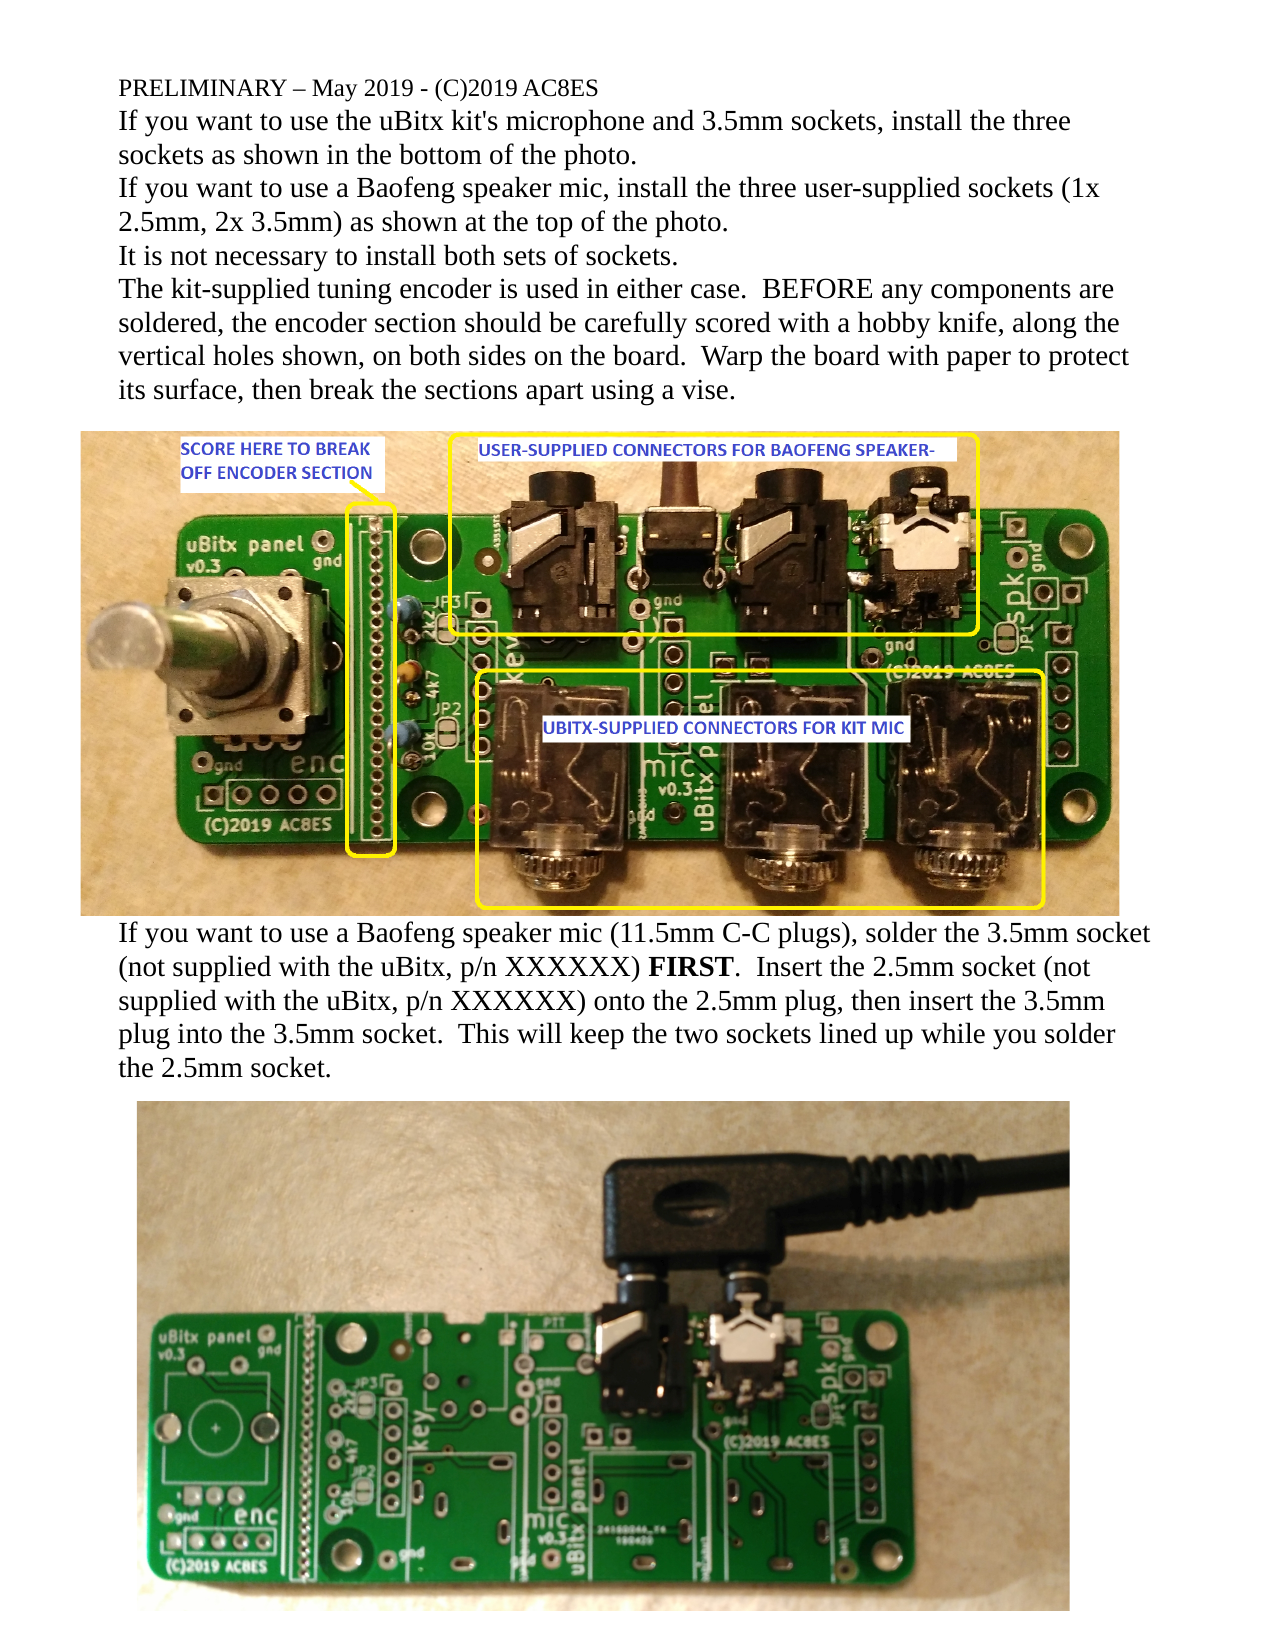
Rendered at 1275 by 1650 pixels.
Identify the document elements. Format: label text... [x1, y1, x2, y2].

picture [136, 1101, 1070, 1611]
text If you want to use a Baofeng speaker mic (11.5mm C-C plugs), solder the 3.5mm socket (not supplied with the uBitx, p/n XXXXXX) FIRST. Insert the 2.5mm socket (not supplied with the uBitx, p/n XXXXXX) onto the 2.5mm plug, then insert the 3.5mm plug into the 3.5mm socket. This will keep the two sockets lined up while you solder the 2.5mm socket. [118, 405, 1157, 1083]
text If you want to use the uBitx kit's microphone and 3.5mm sockets, install the three sockets as shown in the bottom of the photo. If you want to use a Baofeng speaker mic, install the three user-supplied sockets (1x 2.5mm, 2x 3.5mm) as shown at the top of the photo. It is not necessary to install both sets of sockets. The kit-supplied tuning encoder is used in either case. BEFORE any components are soldered, the encoder section should be carefully scored with a hobby knife, along the vertical holes shown, on both sides on the board. Warp the board with paper to protect its surface, then break the sections apart using a vise. [118, 103, 1157, 405]
